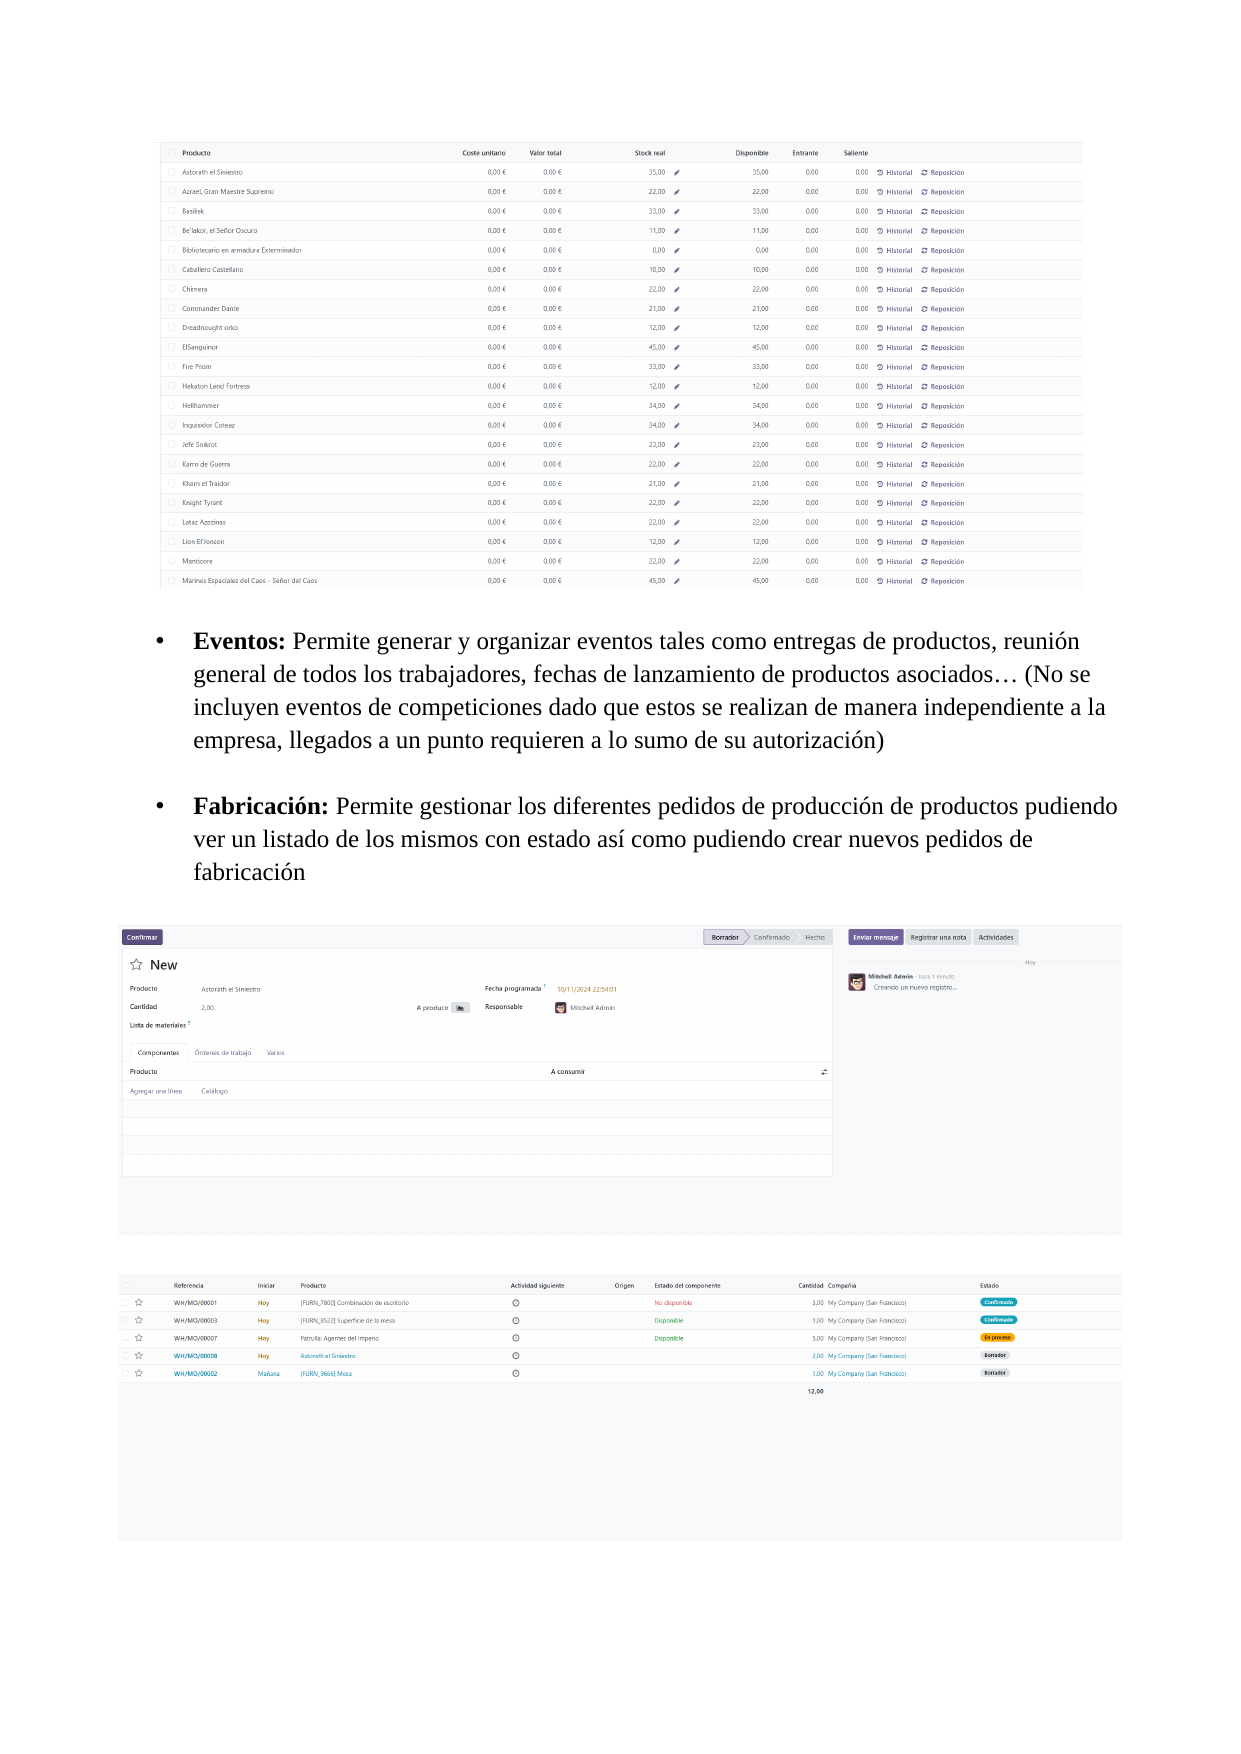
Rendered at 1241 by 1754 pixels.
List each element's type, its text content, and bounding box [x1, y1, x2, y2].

picture [154, 136, 1083, 589]
list Fabricación: Permite gestionar los diferentes pedidos de producción de productos pudiendo ver un listado de los mismos con estado así como pudiendo crear nuevos pedidos de fabricación [156, 791, 1122, 886]
list Eventos: Permite generar y organizar eventos tales como entregas de productos, reunión general de todos los trabajadores, fechas de lanzamiento de productos asociados… (No se incluyen eventos de competiciones dado que estos se realizan de manera independiente a la empresa, llegados a un punto requieren a lo sumo de su autorización) [156, 626, 1122, 754]
picture [118, 1272, 1123, 1541]
picture [118, 923, 1123, 1235]
